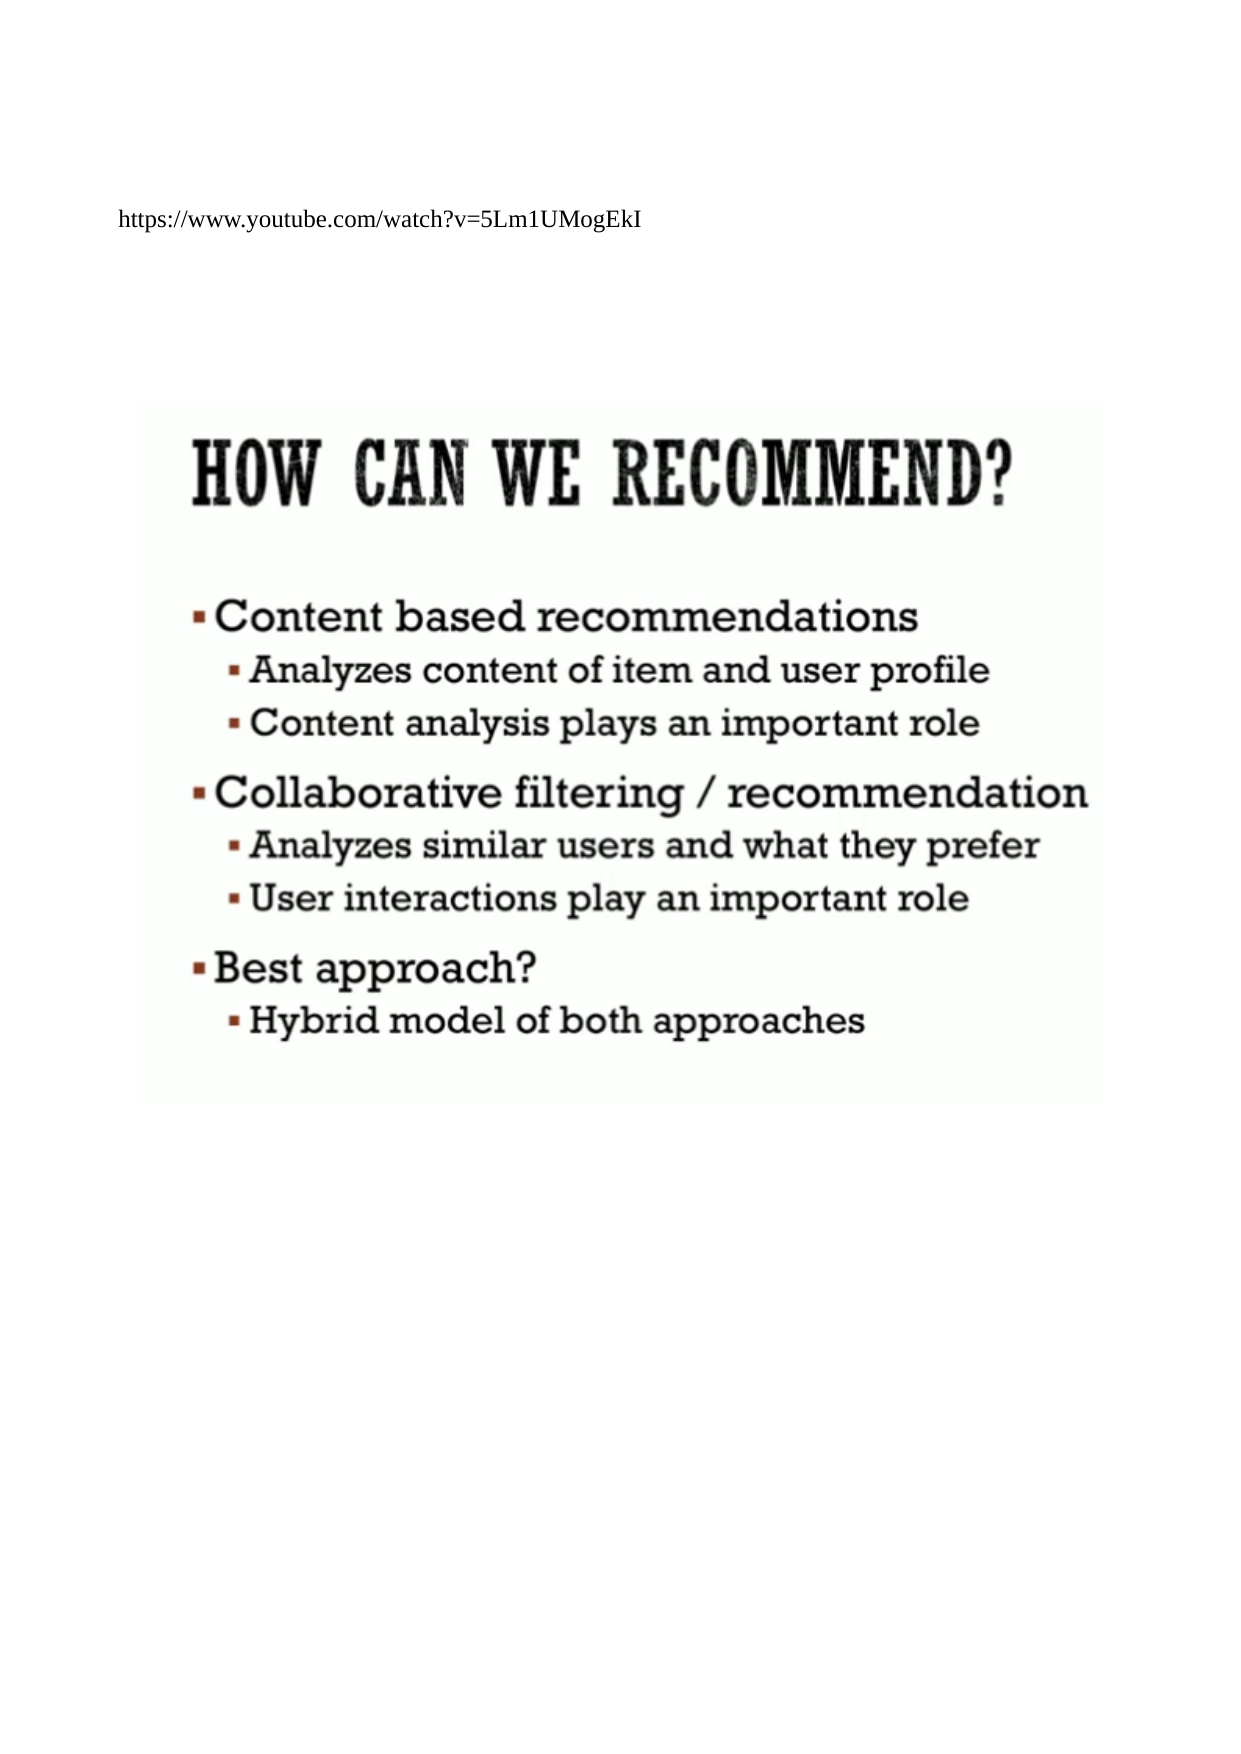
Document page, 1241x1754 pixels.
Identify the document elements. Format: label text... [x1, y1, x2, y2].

text https://www.youtube.com/watch?v=5Lm1UMogEkI [118, 204, 1122, 233]
picture [137, 401, 1103, 1104]
